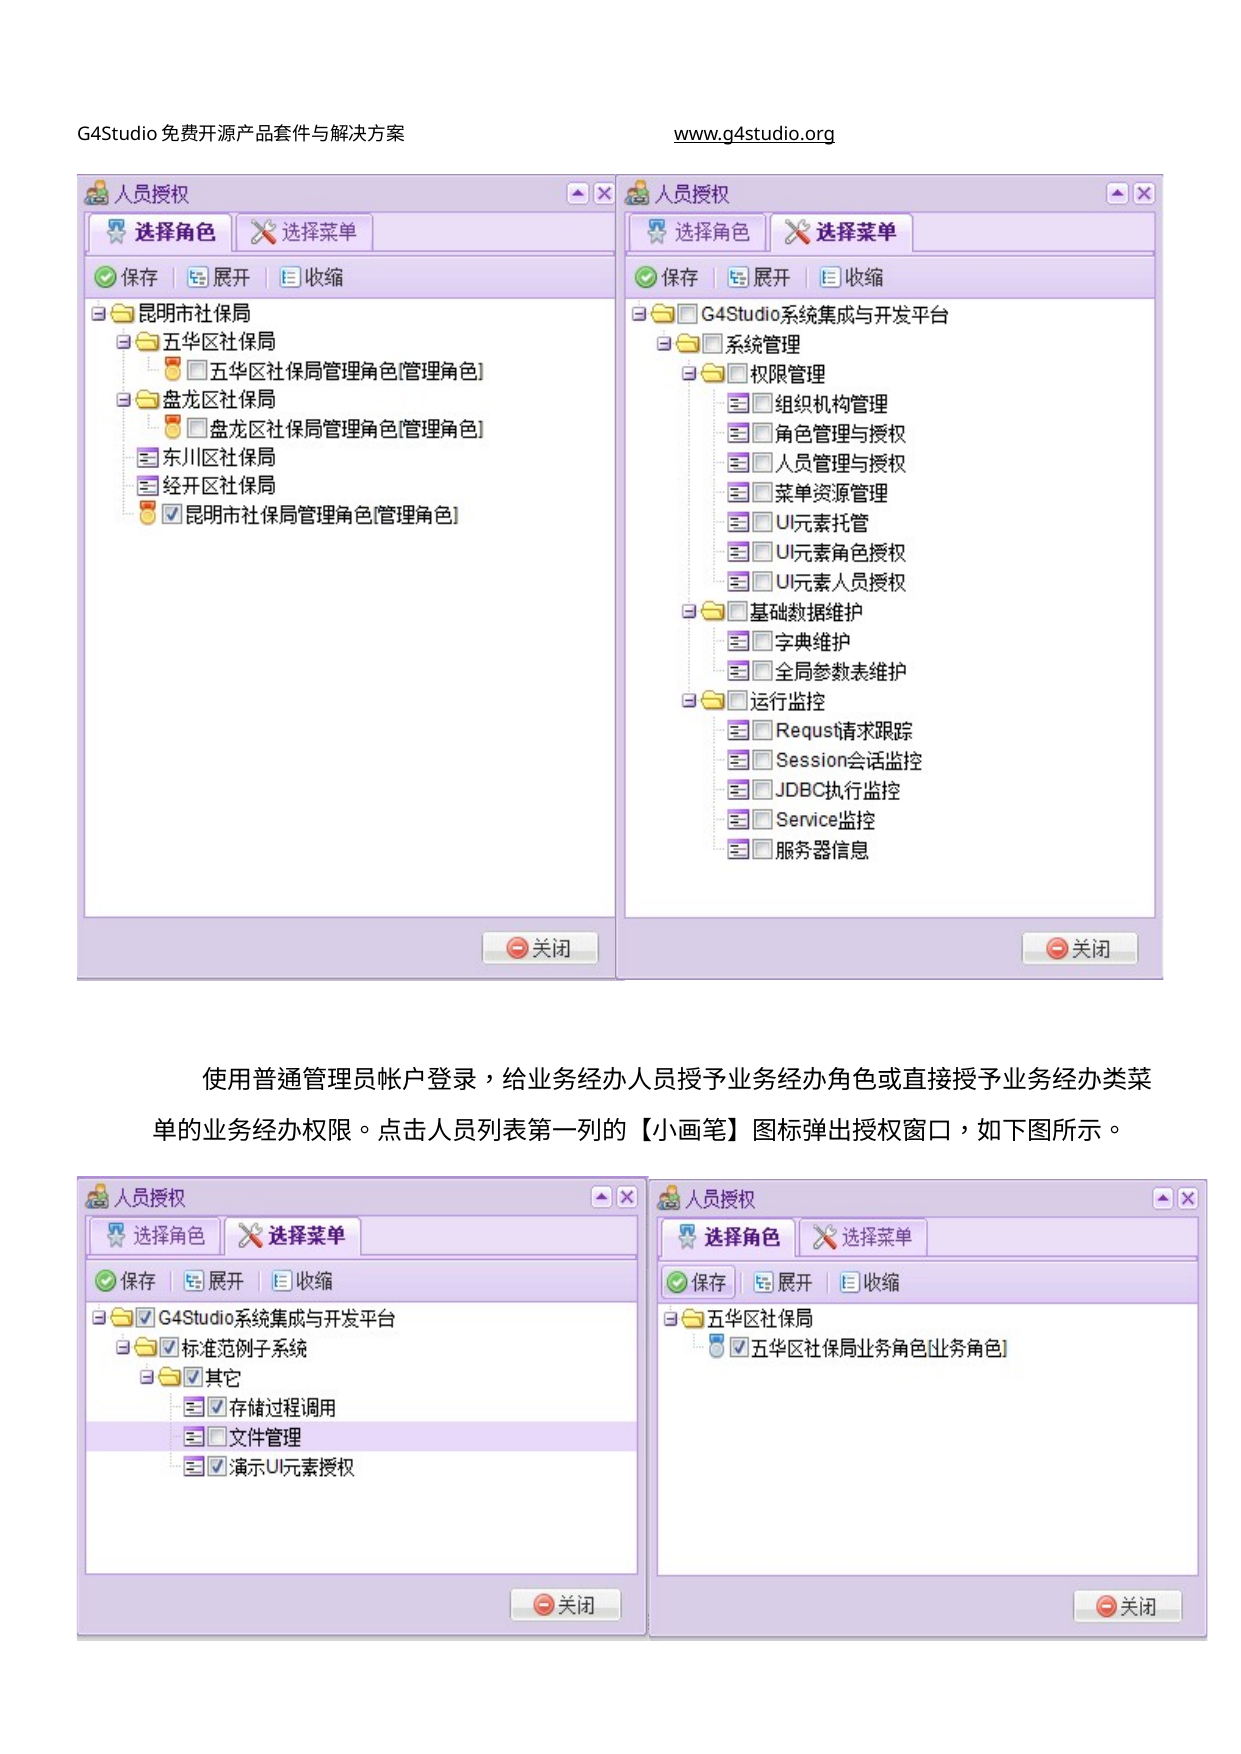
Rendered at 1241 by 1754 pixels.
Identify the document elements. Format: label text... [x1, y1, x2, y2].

picture [76, 174, 1164, 981]
list 使用普通管理员帐户登录，给业务经办人员授予业务经办角色或直接授予业务经办类菜单的业务经办权限。点击人员列表第一列的【小画笔】图标弹出授权窗口，如下图所示。 [114, 1062, 1163, 1147]
picture [76, 1176, 1208, 1641]
